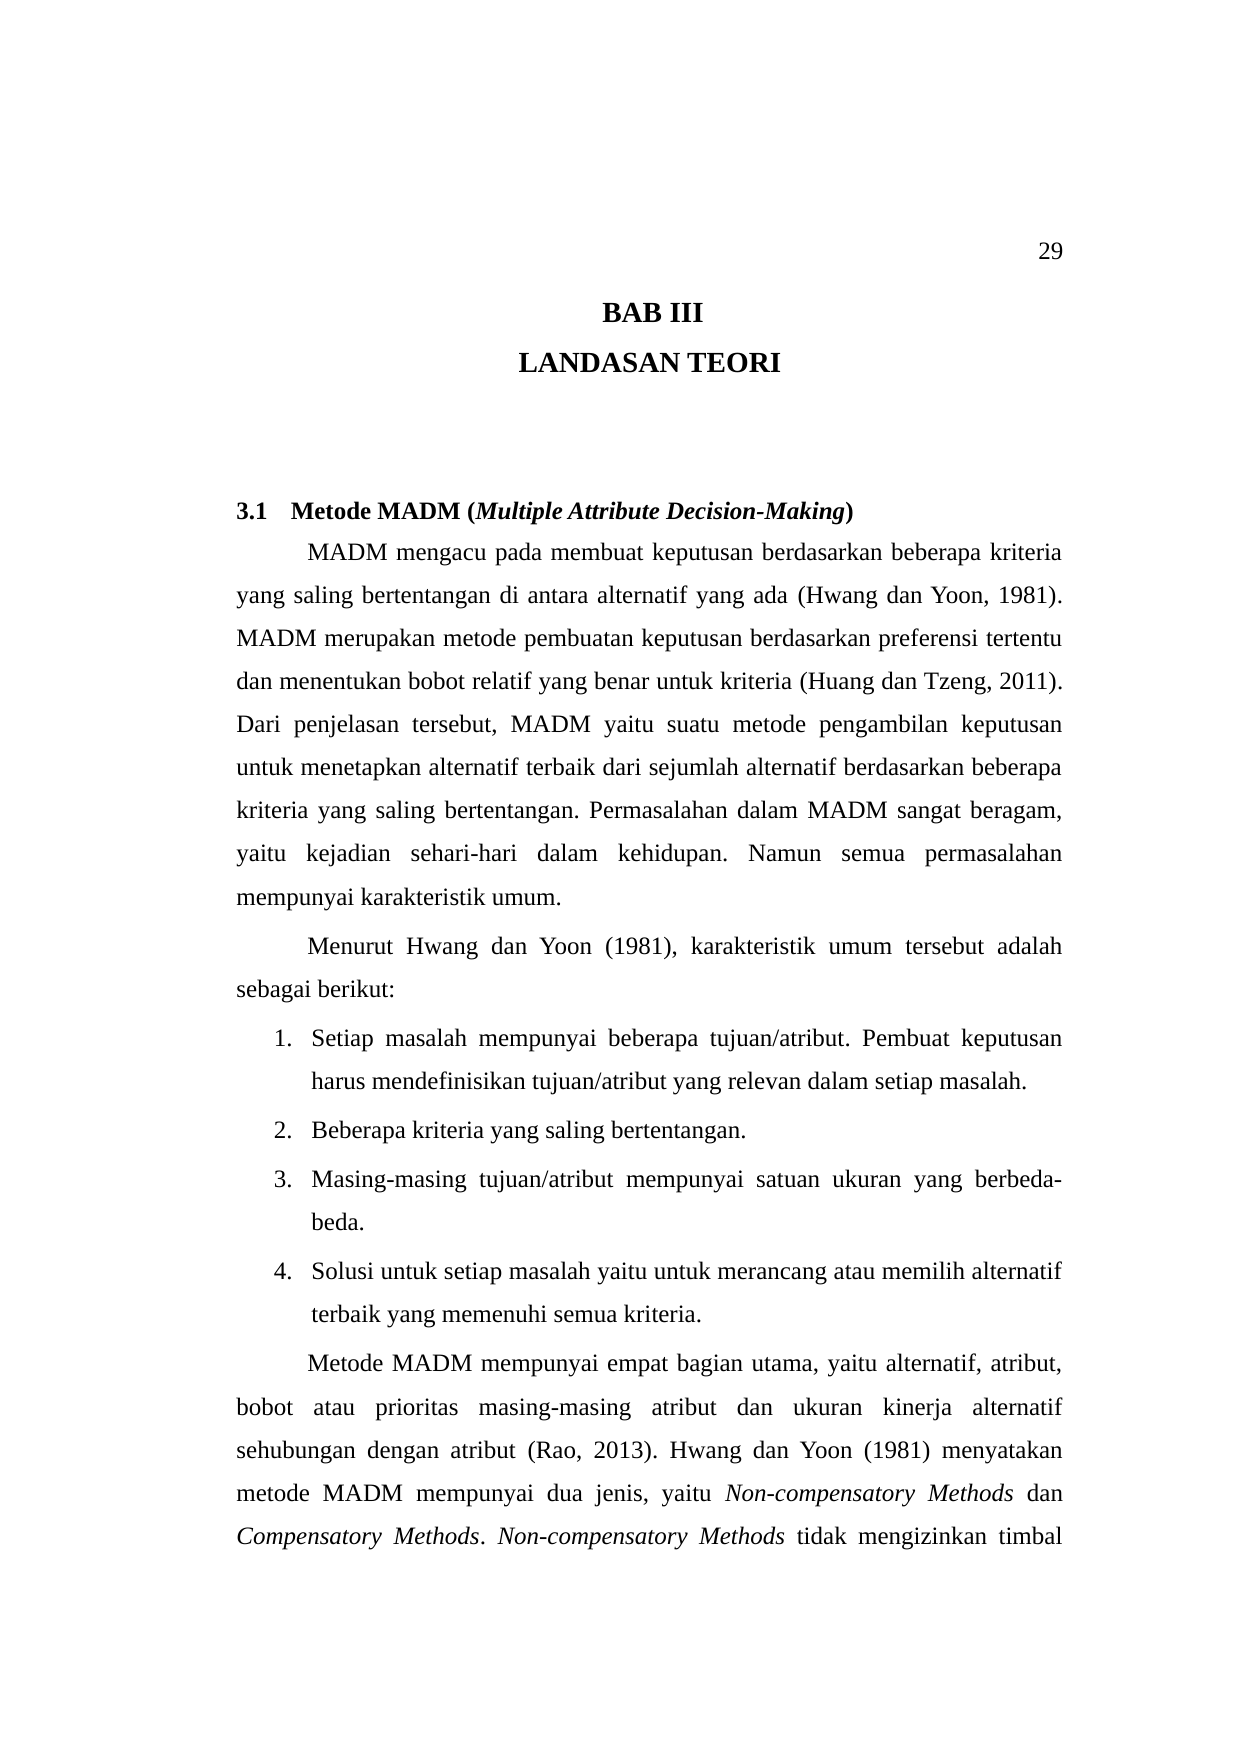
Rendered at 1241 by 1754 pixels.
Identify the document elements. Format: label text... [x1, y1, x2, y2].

text Menurut Hwang dan Yoon (1981), karakteristik umum tersebut adalah sebagai berikut: [236, 931, 1063, 1003]
list Setiap masalah mempunyai beberapa tujuan/atribut. Pembuat keputusan harus mendefinisikan tujuan/atribut yang relevan dalam setiap masalah. [274, 1023, 1063, 1095]
list Solusi untuk setiap masalah yaitu untuk merancang atau memilih alternatif terbaik yang memenuhi semua kriteria. [274, 1256, 1063, 1328]
list Masing-masing tujuan/atribut mempunyai satuan ukuran yang berbeda-beda. [274, 1164, 1063, 1236]
text MADM mengacu pada membuat keputusan berdasarkan beberapa kriteria yang saling bertentangan di antara alternatif yang ada (Hwang dan Yoon, 1981). MADM merupakan metode pembuatan keputusan berdasarkan preferensi tertentu dan menentukan bobot relatif yang benar untuk kriteria (Huang dan Tzeng, 2011). Dari penjelasan tersebut, MADM yaitu suatu metode pengambilan keputusan untuk menetapkan alternatif terbaik dari sejumlah alternatif berdasarkan beberapa kriteria yang saling bertentangan. Permasalahan dalam MADM sangat beragam, yaitu kejadian sehari-hari dalam kehidupan. Namun semua permasalahan mempunyai karakteristik umum. [236, 537, 1063, 910]
subtitle Metode MADM (Multiple Attribute Decision-Making) [236, 496, 1063, 525]
text Metode MADM mempunyai empat bagian utama, yaitu alternatif, atribut, bobot atau prioritas masing-masing atribut dan ukuran kinerja alternatif sehubungan dengan atribut (Rao, 2013). Hwang dan Yoon (1981) menyatakan metode MADM mempunyai dua jenis, yaitu Non-compensatory Methods dan Compensatory Methods. Non-compensatory Methods tidak mengizinkan timbal [236, 1348, 1063, 1550]
list Beberapa kriteria yang saling bertentangan. [274, 1115, 1063, 1144]
subtitle Bab III LANDASAN TEORI [236, 295, 1063, 379]
